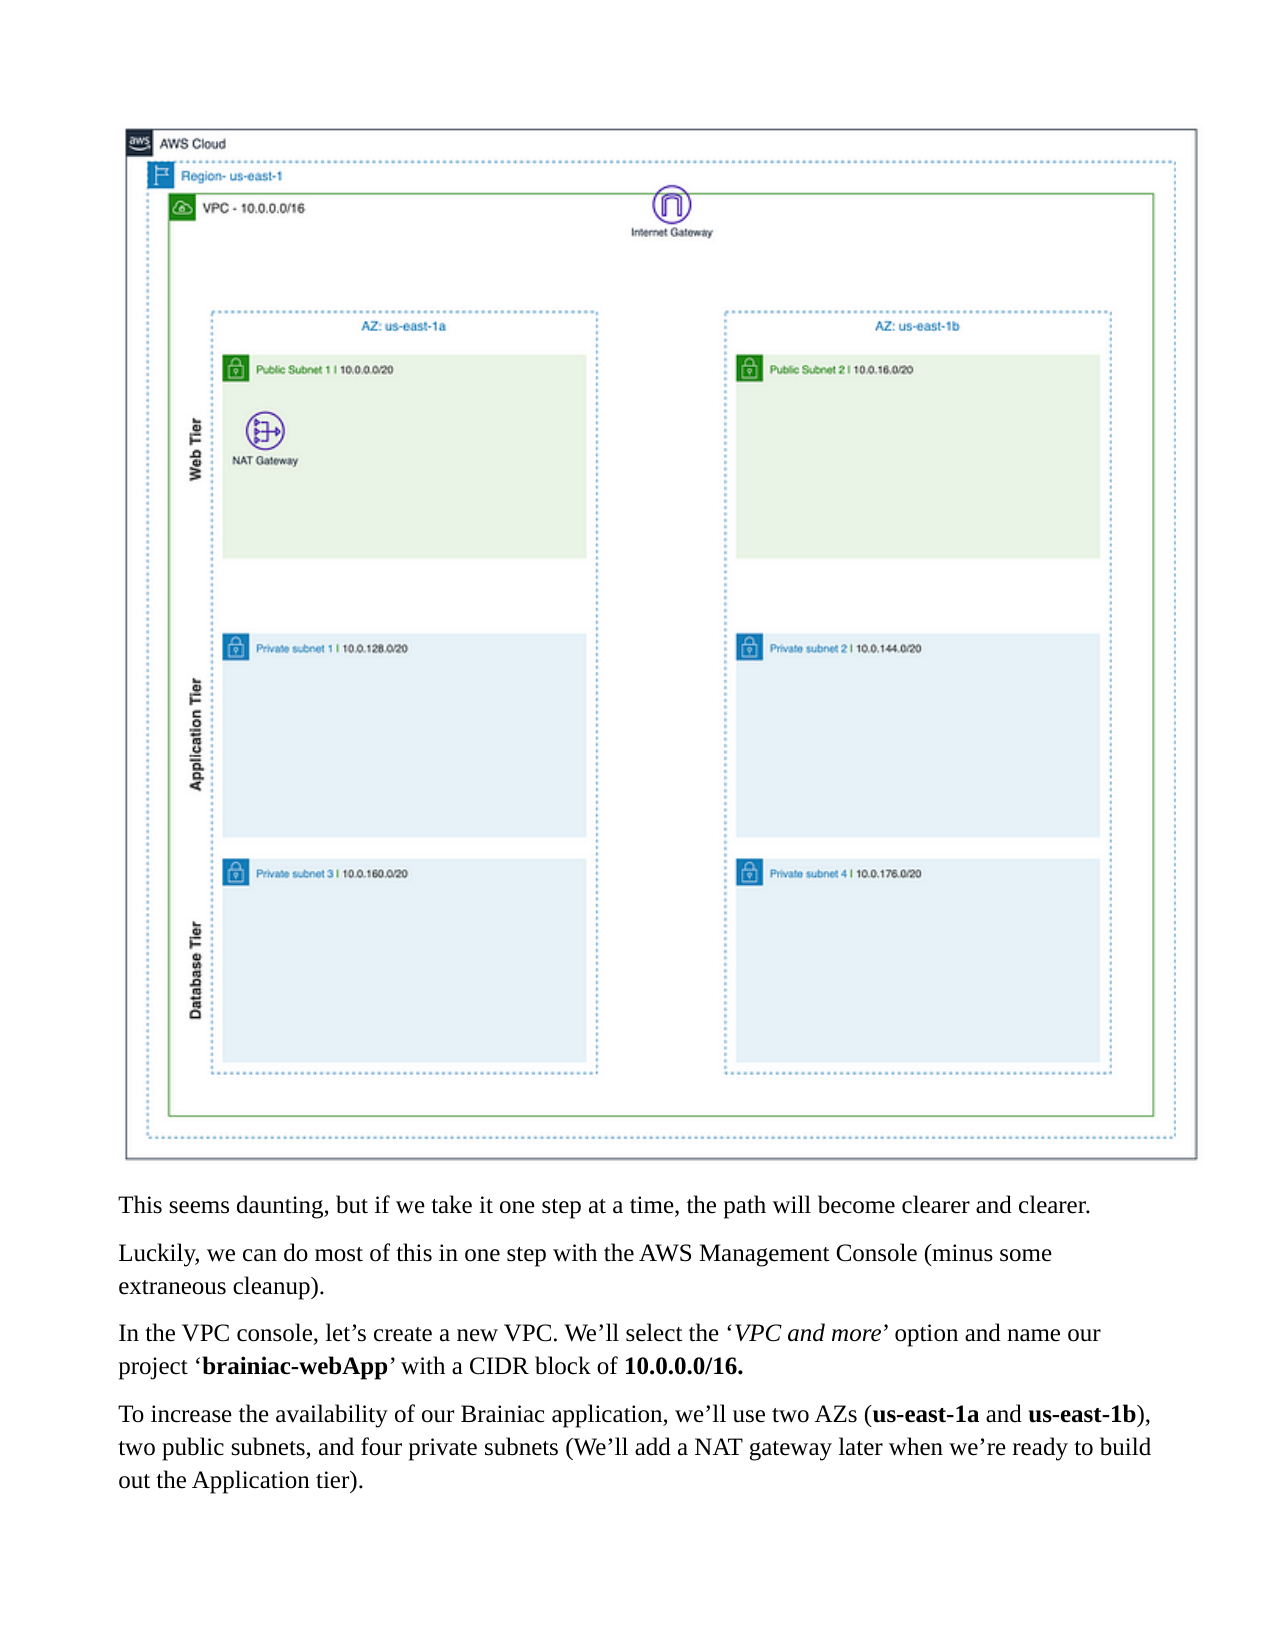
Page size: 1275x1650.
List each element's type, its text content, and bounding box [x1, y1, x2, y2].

text In the VPC console, let’s create a new VPC. We’ll select the ‘VPC and more’ option and name our project ‘brainiac-webApp’ with a CIDR block of 10.0.0.0/16. [118, 1318, 1157, 1380]
text Luckily, we can do most of this in one step with the AWS Management Console (minus some extraneous cleanup). [118, 1238, 1157, 1299]
text To increase the availability of our Brainiac application, we’ll use two AZs (us-east-1a and us-east-1b), two public subnets, and four private subnets (We’ll add a NAT gateway later when we’re ready to build out the Application tier). [118, 1399, 1157, 1494]
picture [118, 118, 1212, 1172]
text This seems daunting, but if we take it one step at a time, the path will become clearer and clearer. [118, 1190, 1157, 1219]
